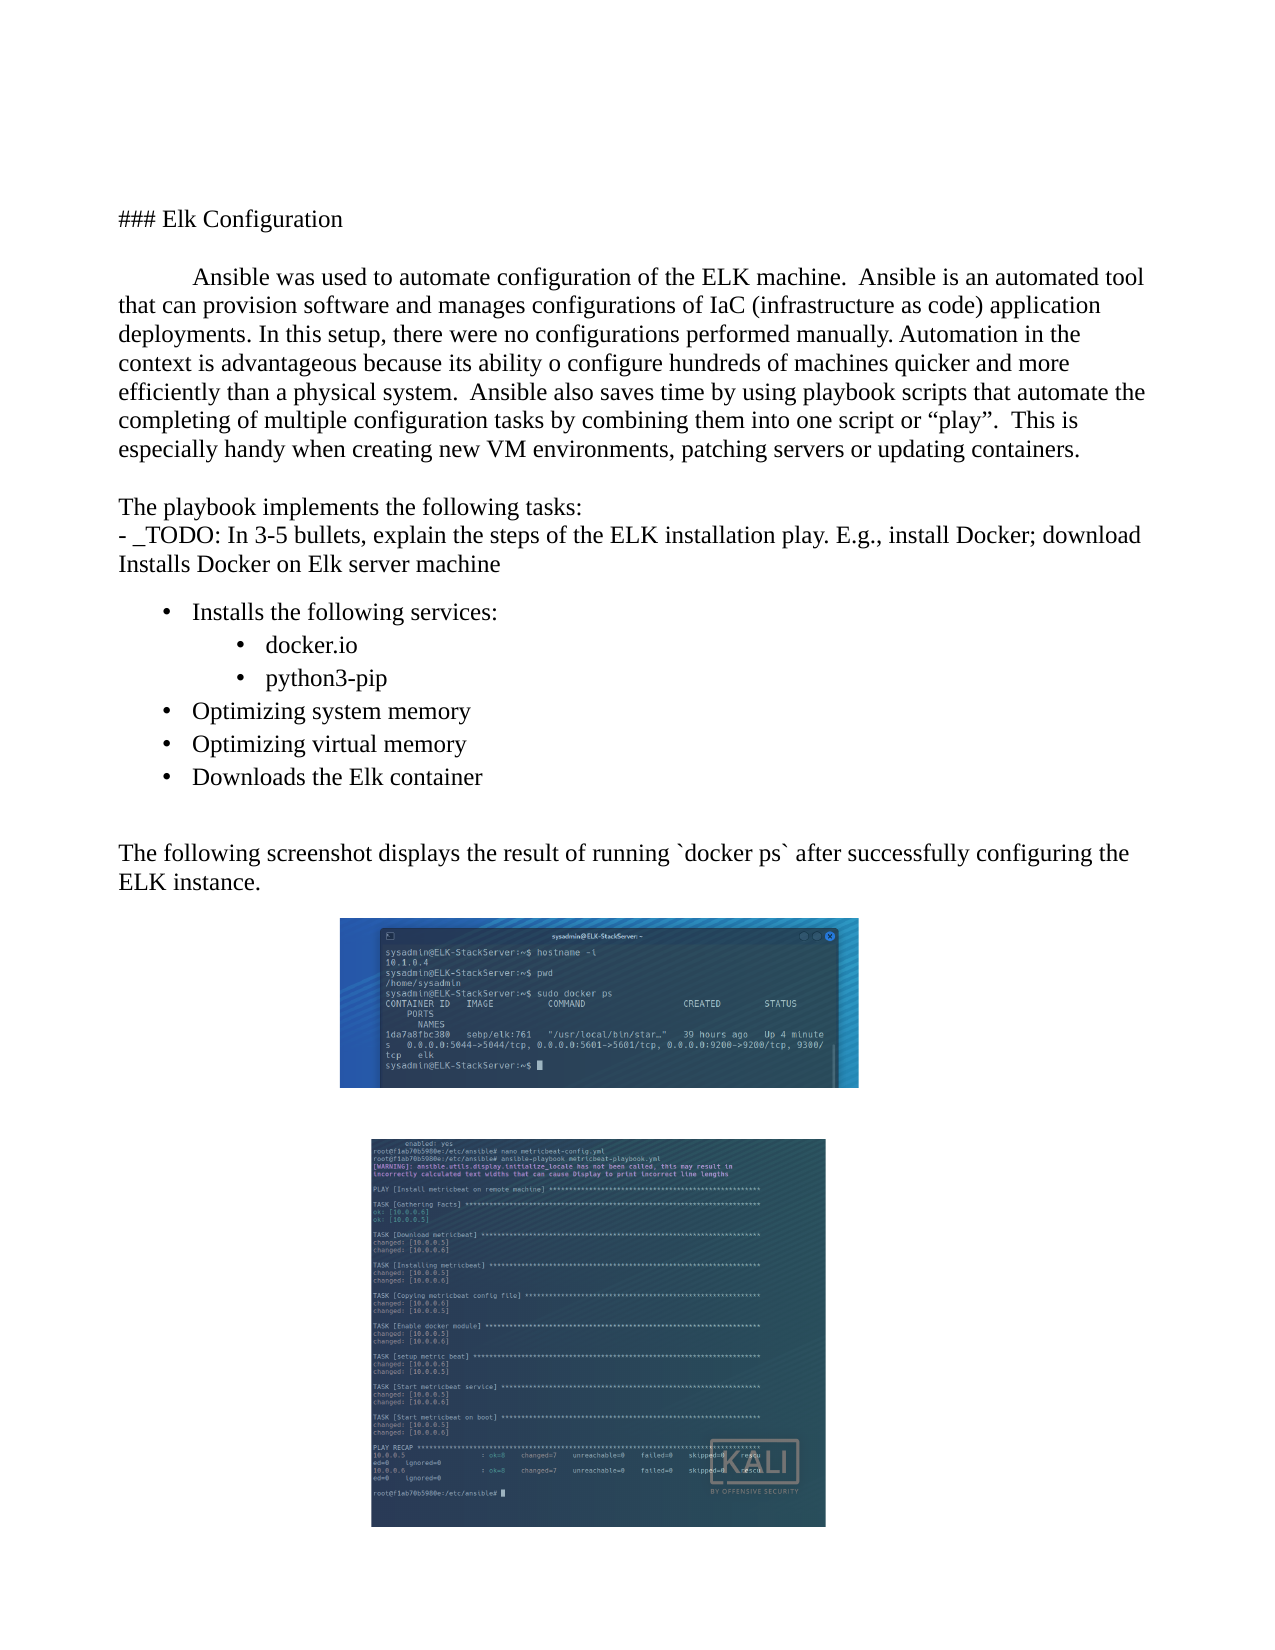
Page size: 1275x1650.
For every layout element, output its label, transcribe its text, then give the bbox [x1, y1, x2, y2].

text Ansible was used to automate configuration of the ELK machine. Ansible is an automated tool that can provision software and manages configurations of IaC (infrastructure as code) application deployments. In this setup, there were no configurations performed manually. Automation in the context is advantageous because its ability o configure hundreds of machines quicker and more efficiently than a physical system. Ansible also saves time by using playbook scripts that automate the completing of multiple configuration tasks by combining them into one script or “play”. This is especially handy when creating new VM environments, patching servers or updating containers. [118, 262, 1157, 463]
text ### Elk Configuration [118, 204, 1157, 233]
list Downloads the Elk container [162, 762, 1157, 791]
list Optimizing system memory [162, 696, 1157, 725]
list python3-pip [236, 663, 1157, 692]
text - _TODO: In 3-5 bullets, explain the steps of the ELK installation play. E.g., install Docker; download [118, 521, 1157, 549]
text The following screenshot displays the result of running `docker ps` after successfully configuring the ELK instance. [118, 838, 1157, 896]
text Installs Docker on Elk server machine [118, 549, 1157, 578]
list Installs the following services: [162, 597, 1157, 626]
text The playbook implements the following tasks: [118, 492, 1157, 521]
list Optimizing virtual memory [162, 729, 1157, 758]
list docker.io [236, 630, 1157, 659]
